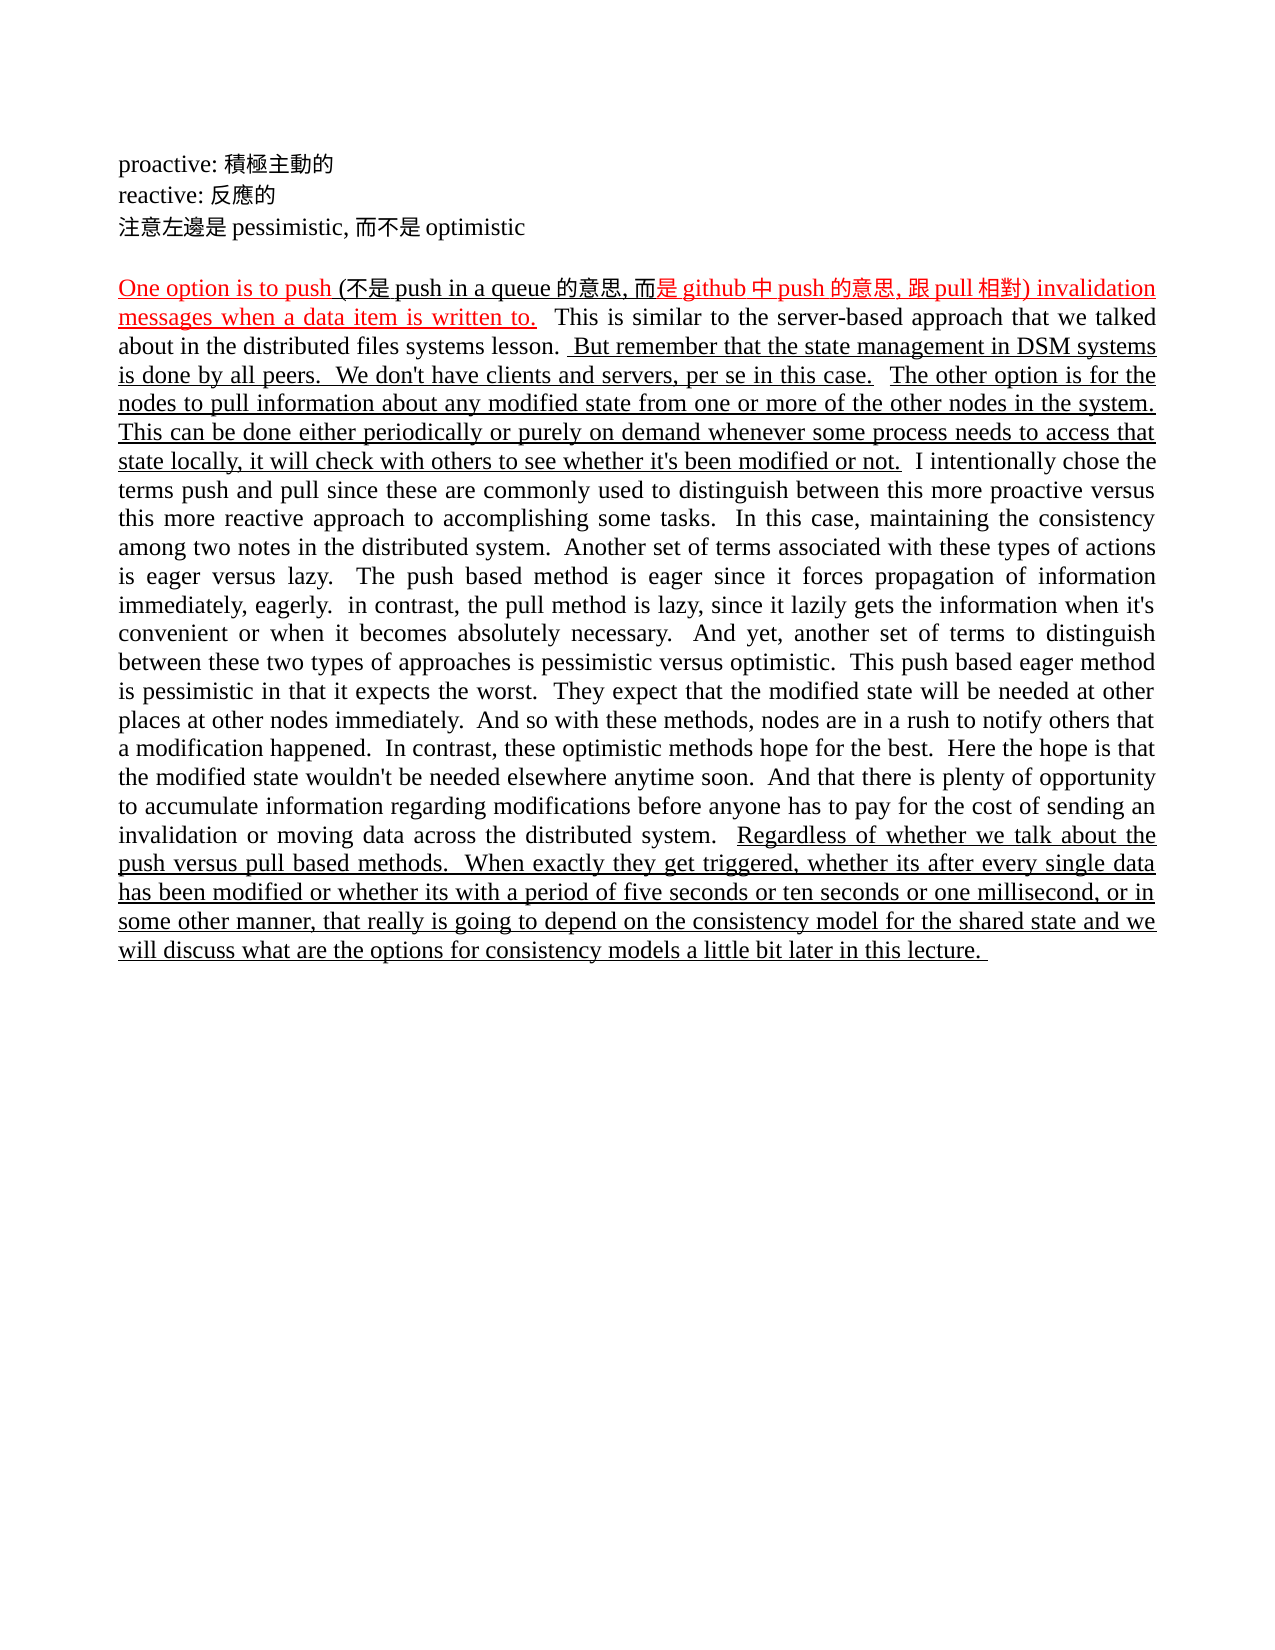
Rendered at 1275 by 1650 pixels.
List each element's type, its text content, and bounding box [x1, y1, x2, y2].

text One option is to push (不是push in a queue的意思, 而是github中push的意思, 跟pull相對) invalidation messages when a data item is written to. This is similar to the server-based approach that we talked about in the distributed files systems lesson. But remember that the state management in DSM systems is done by all peers. We don't have clients and servers, per se in this case. The other option is for the nodes to pull information about any modified state from one or more of the other nodes in the system. This can be done either periodically or purely on demand whenever some process needs to access that state locally, it will check with others to see whether it's been modified or not. I intentionally chose the terms push and pull since these are commonly used to distinguish between this more proactive versus this more reactive approach to accomplishing some tasks. In this case, maintaining the consistency among two notes in the distributed system. Another set of terms associated with these types of actions is eager versus lazy. The push based method is eager since it forces propagation of information immediately, eagerly. in contrast, the pull method is lazy, since it lazily gets the information when it's convenient or when it becomes absolutely necessary. And yet, another set of terms to distinguish between these two types of approaches is pessimistic versus optimistic. This push based eager method is pessimistic in that it expects the worst. They expect that the modified state will be needed at other places at other nodes immediately. And so with these methods, nodes are in a rush to notify others that a modification happened. In contrast, these optimistic methods hope for the best. Here the hope is that the modified state wouldn't be needed elsewhere anytime soon. And that there is plenty of opportunity to accumulate information regarding modifications before anyone has to pay for the cost of sending an invalidation or moving data across the distributed system. Regardless of whether we talk about the push versus pull based methods. When exactly they get triggered, whether its after every single data has been modified or whether its with a period of five seconds or ten seconds or one millisecond, or in some other manner, that really is going to depend on the consistency model for the shared state and we [118, 271, 1157, 931]
text will discuss what are the options for consistency models a little bit later in this lecture. [118, 932, 1157, 963]
text proactive: 積極主動的 [118, 147, 1157, 178]
text 注意左邊是pessimistic, 而不是optimistic [118, 210, 1157, 242]
text reactive: 反應的 [118, 178, 1157, 210]
